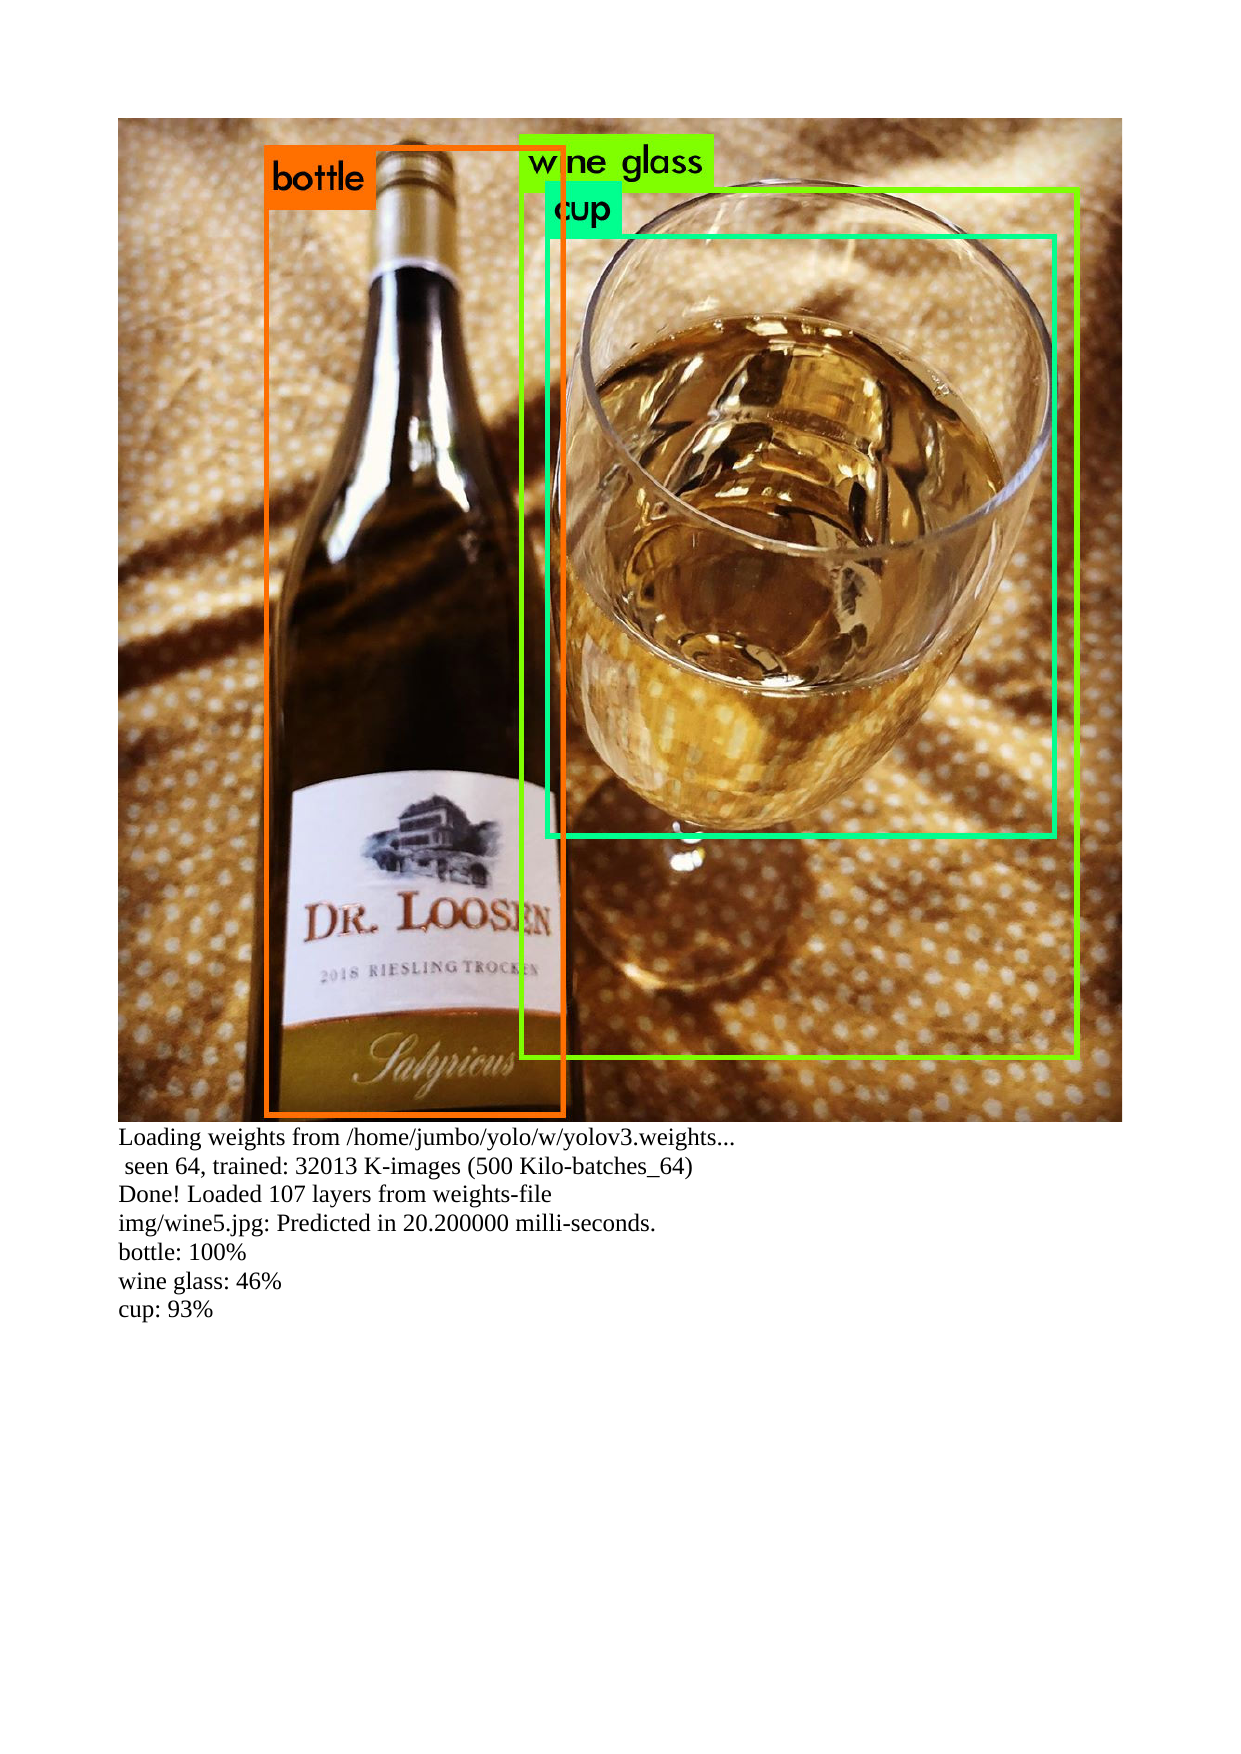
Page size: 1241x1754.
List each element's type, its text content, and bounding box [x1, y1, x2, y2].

text cup: 93% [118, 1294, 1122, 1323]
text Done! Loaded 107 layers from weights-file [118, 1179, 1122, 1208]
text Loading weights from /home/jumbo/yolo/w/yolov3.weights... [118, 1122, 1122, 1151]
text seen 64, trained: 32013 K-images (500 Kilo-batches_64) [118, 1151, 1122, 1179]
text wine glass: 46% [118, 1266, 1122, 1294]
text img/wine5.jpg: Predicted in 20.200000 milli-seconds. [118, 1208, 1122, 1237]
text bottle: 100% [118, 1237, 1122, 1266]
picture [118, 118, 1123, 1122]
